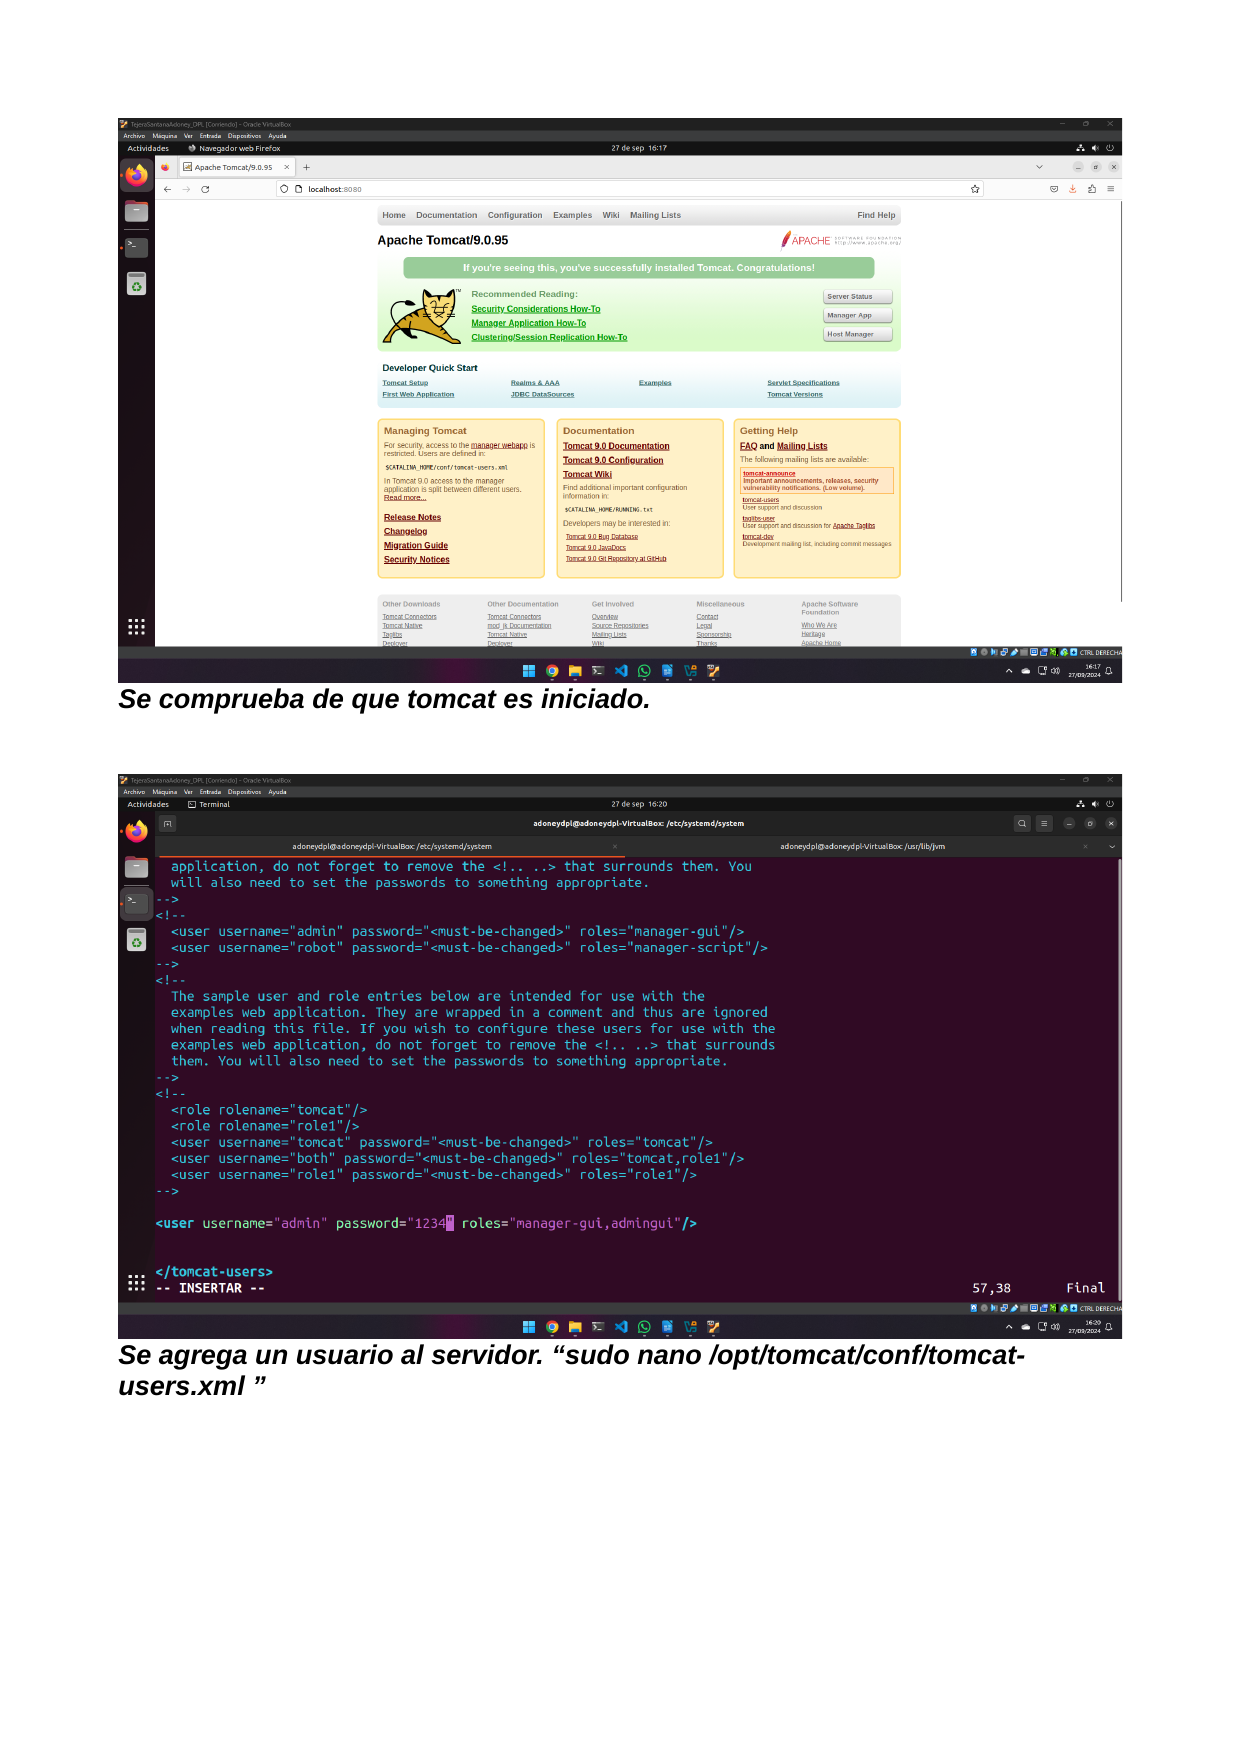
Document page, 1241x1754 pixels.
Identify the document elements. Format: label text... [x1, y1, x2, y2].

picture [118, 118, 1123, 683]
subtitle Se comprueba de que tomcat es iniciado. [118, 683, 1122, 714]
picture [118, 774, 1123, 1339]
subtitle Se agrega un usuario al servidor. “sudo nano /opt/tomcat/conf/tomcat-users.xml ” [118, 1339, 1122, 1401]
